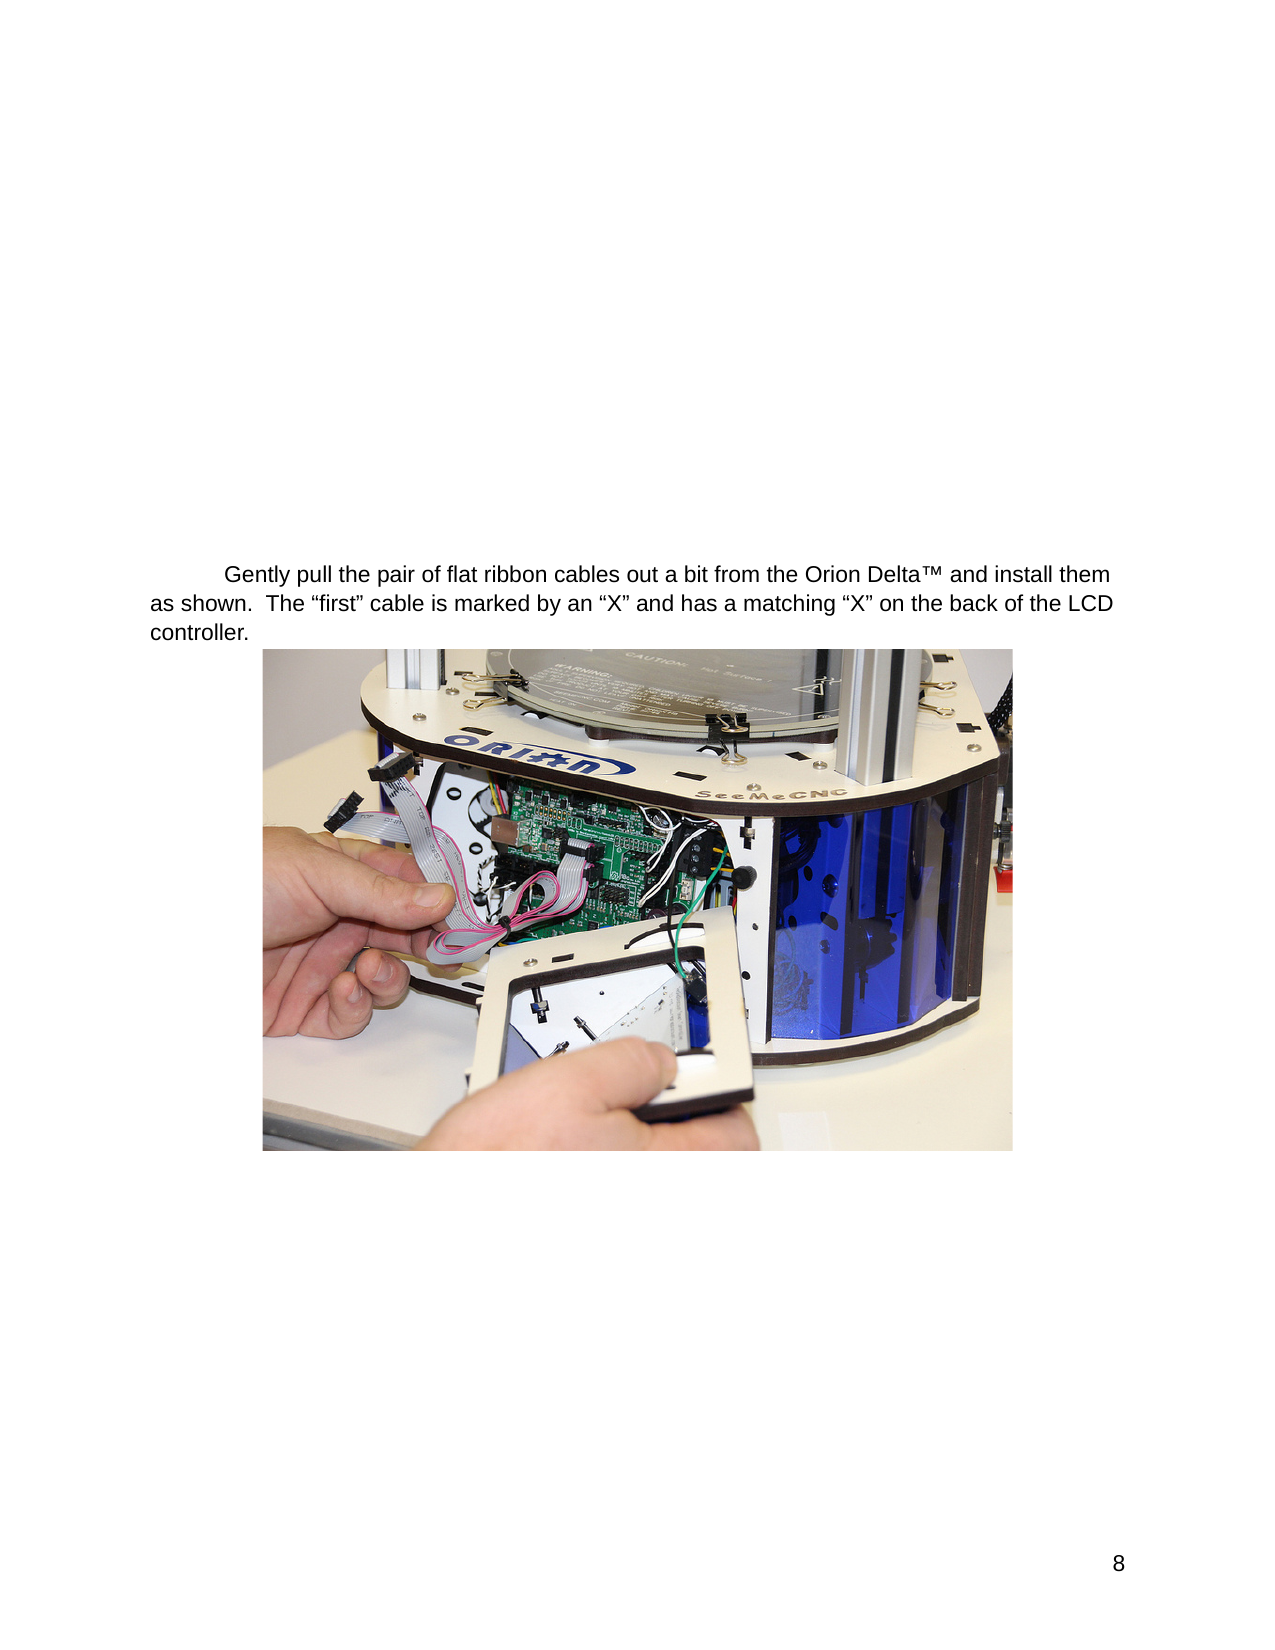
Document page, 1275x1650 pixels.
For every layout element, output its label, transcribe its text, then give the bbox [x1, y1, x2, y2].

picture [262, 649, 1013, 1151]
text Gently pull the pair of flat ribbon cables out a bit from the Orion Delta™ and install them as shown. The “first” cable is marked by an “X” and has a matching “X” on the back of the LCD controller. [150, 561, 1125, 646]
